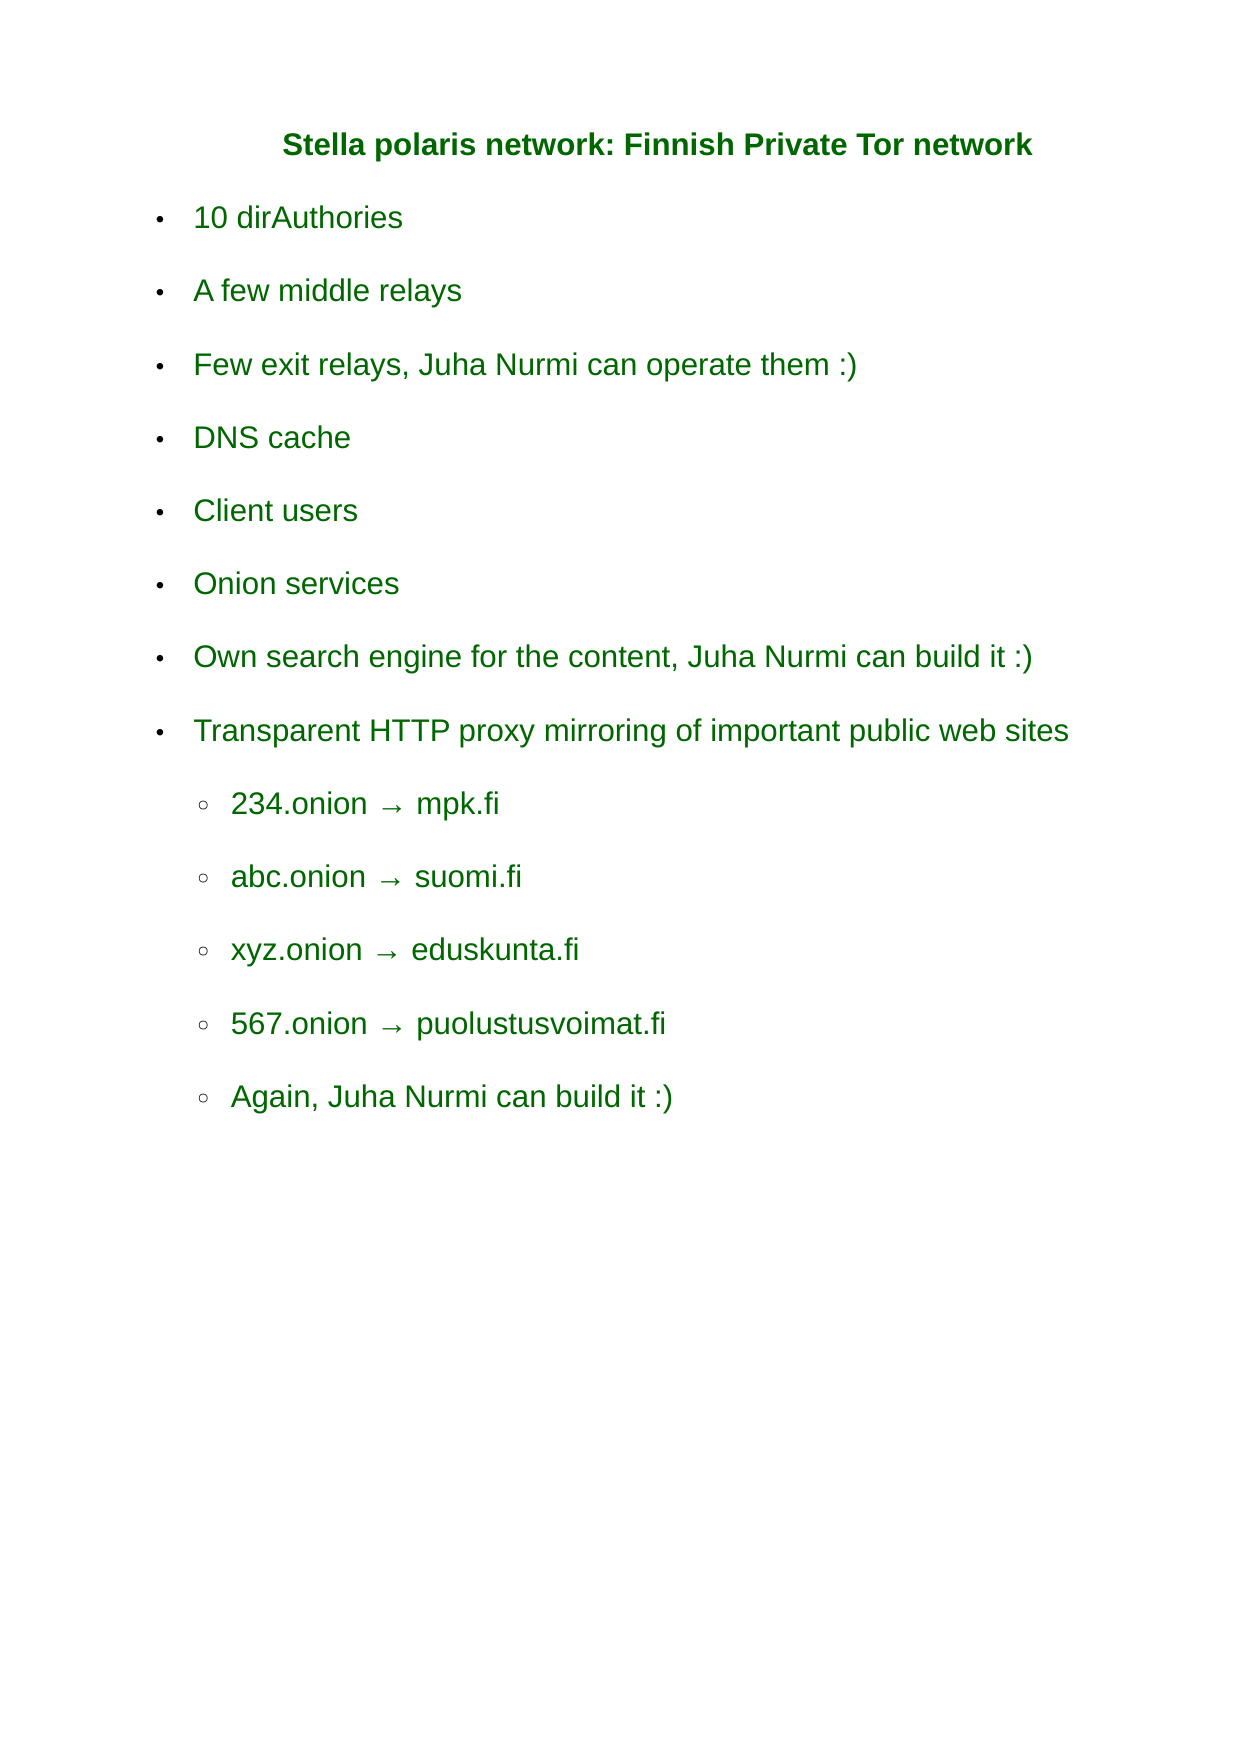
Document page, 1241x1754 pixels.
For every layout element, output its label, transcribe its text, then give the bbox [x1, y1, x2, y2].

list 567.onion → puolustusvoimat.fi [193, 997, 1122, 1041]
list 10 dirAuthories [156, 191, 1122, 235]
list Own search engine for the content, Juha Nurmi can build it :) [156, 631, 1122, 674]
list xyz.onion → eduskunta.fi [193, 924, 1122, 967]
list DNS cache [156, 411, 1122, 455]
list abc.onion → suomi.fi [193, 850, 1122, 894]
list A few middle relays [156, 264, 1122, 308]
list Transparent HTTP proxy mirroring of important public web sites [156, 704, 1122, 748]
list Again, Juha Nurmi can build it :) [193, 1070, 1122, 1114]
list Client users [156, 484, 1122, 528]
list 234.onion → mpk.fi [193, 777, 1122, 821]
list Few exit relays, Juha Nurmi can operate them :) [156, 338, 1122, 382]
list Stella polaris network: Finnish Private Tor network [156, 118, 1122, 162]
list Onion services [156, 557, 1122, 601]
